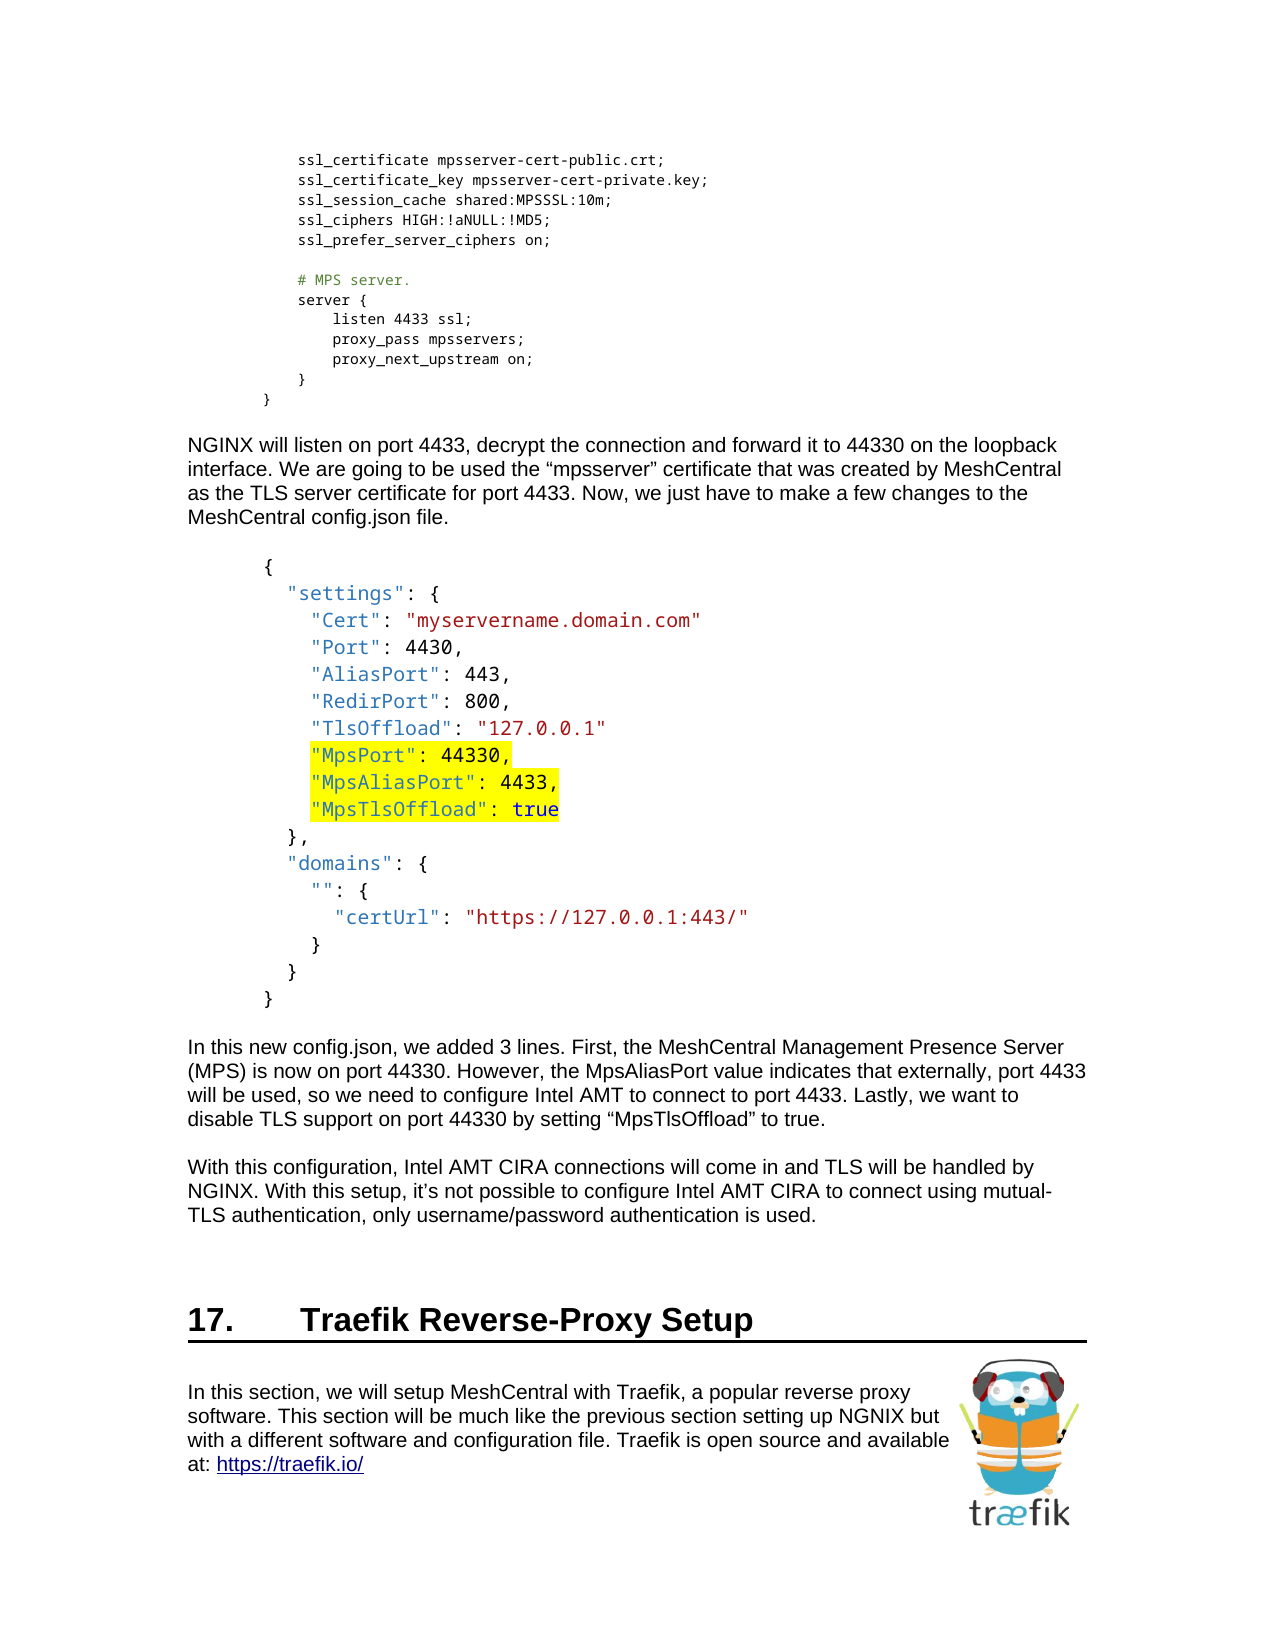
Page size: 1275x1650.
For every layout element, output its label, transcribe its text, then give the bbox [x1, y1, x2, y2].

text With this configuration, Intel AMT CIRA connections will come in and TLS will be handled by NGINX. With this setup, it’s not possible to configure Intel AMT CIRA to connect using mutual-TLS authentication, only username/password authentication is used. [187, 1155, 1087, 1227]
text } [262, 389, 1087, 409]
text listen 4433 ssl; [262, 309, 1087, 329]
text "MpsAliasPort": 4433, [187, 768, 1087, 795]
text } [262, 957, 1087, 984]
text }, [262, 822, 1087, 849]
text server { [262, 289, 1087, 309]
subtitle Traefik Reverse-Proxy Setup [187, 1299, 1087, 1343]
text "": { [262, 876, 1087, 903]
text # MPS server. [262, 269, 1087, 289]
text "certUrl": "https://127.0.0.1:443/" [262, 903, 1087, 930]
text ssl_certificate_key mpsserver-cert-private.key; [262, 170, 1087, 190]
text } [262, 369, 1087, 389]
text [1022, 1380, 1087, 1476]
text proxy_pass mpsservers; [262, 329, 1087, 349]
text proxy_next_upstream on; [262, 349, 1087, 369]
text "RedirPort": 800, [262, 687, 1087, 714]
text In this section, we will setup MeshCentral with Traefik, a popular reverse proxy software. This section will be much like the previous section setting up NGNIX but with a different software and configuration file. Traefik is open source and available at: https://traefik.io/ [187, 1380, 1015, 1476]
text In this new config.json, we added 3 lines. First, the MeshCentral Management Presence Server (MPS) is now on port 44330. However, the MpsAliasPort value indicates that externally, port 4433 will be used, so we need to configure Intel AMT to connect to port 4433. Lastly, we want to disable TLS support on port 44330 by setting “MpsTlsOffload” to true. [187, 1035, 1087, 1131]
text "Cert": "myservername.domain.com" [262, 606, 1087, 633]
text "settings": { [262, 579, 1087, 606]
text ssl_prefer_server_ciphers on; [262, 229, 1087, 249]
text ssl_session_cache shared:MPSSSL:10m; [262, 190, 1087, 210]
text ssl_certificate mpsserver-cert-public.crt; [262, 150, 1087, 170]
text "MpsTlsOffload": true [262, 795, 1087, 822]
text "TlsOffload": "127.0.0.1" [262, 714, 1087, 741]
text { [262, 552, 1087, 579]
text } [262, 984, 1087, 1011]
text ssl_ciphers HIGH:!aNULL:!MD5; [262, 210, 1087, 229]
text NGINX will listen on port 4433, decrypt the connection and forward it to 44330 on the loopback interface. We are going to be used the “mpsserver” certificate that was created by MeshCentral as the TLS server certificate for port 4433. Now, we just have to make a few changes to the MeshCentral config.json file. [187, 433, 1087, 528]
text } [262, 930, 1087, 957]
text "domains": { [262, 849, 1087, 876]
text "Port": 4430, [262, 633, 1087, 660]
text "MpsPort": 44330, [187, 741, 1087, 768]
text "AliasPort": 443, [262, 660, 1087, 687]
